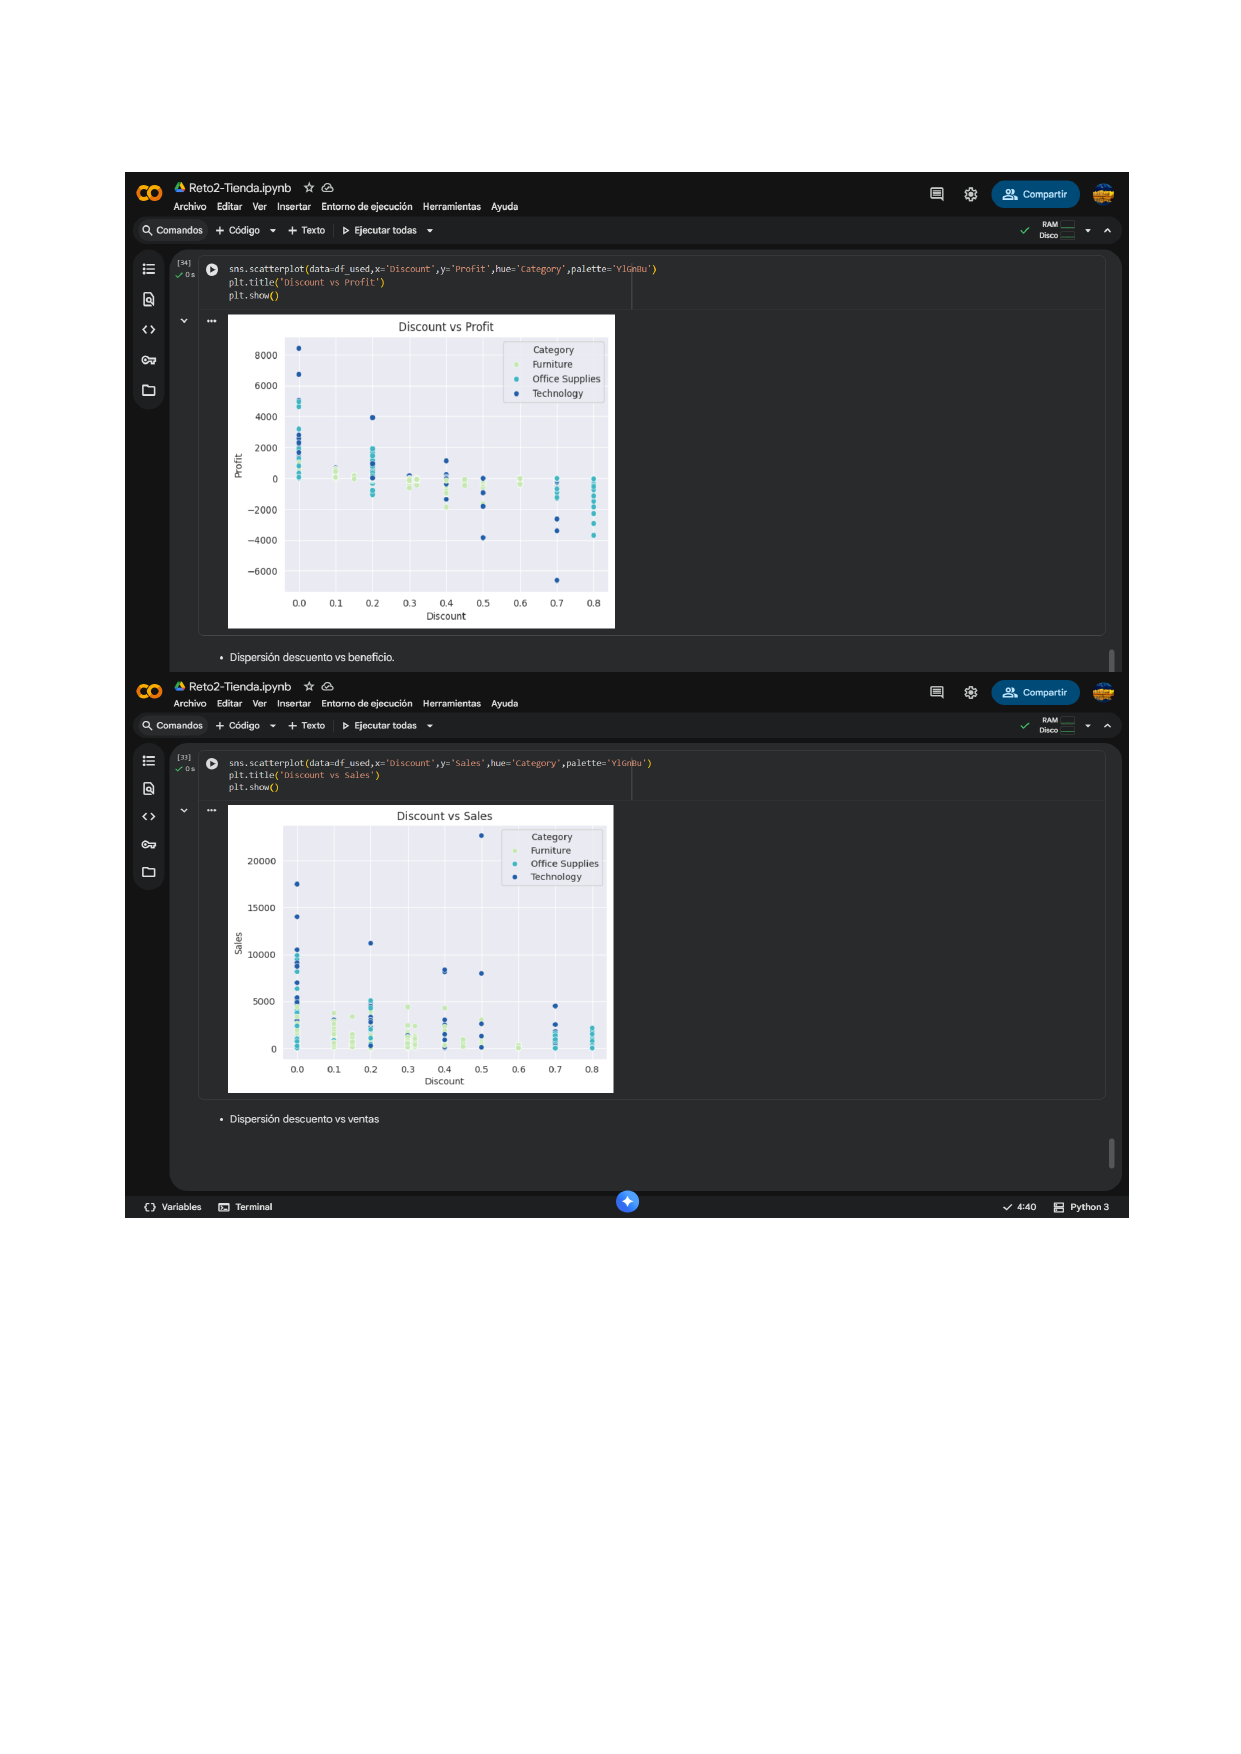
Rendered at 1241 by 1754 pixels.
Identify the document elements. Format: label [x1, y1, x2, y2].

picture [125, 172, 1129, 1218]
